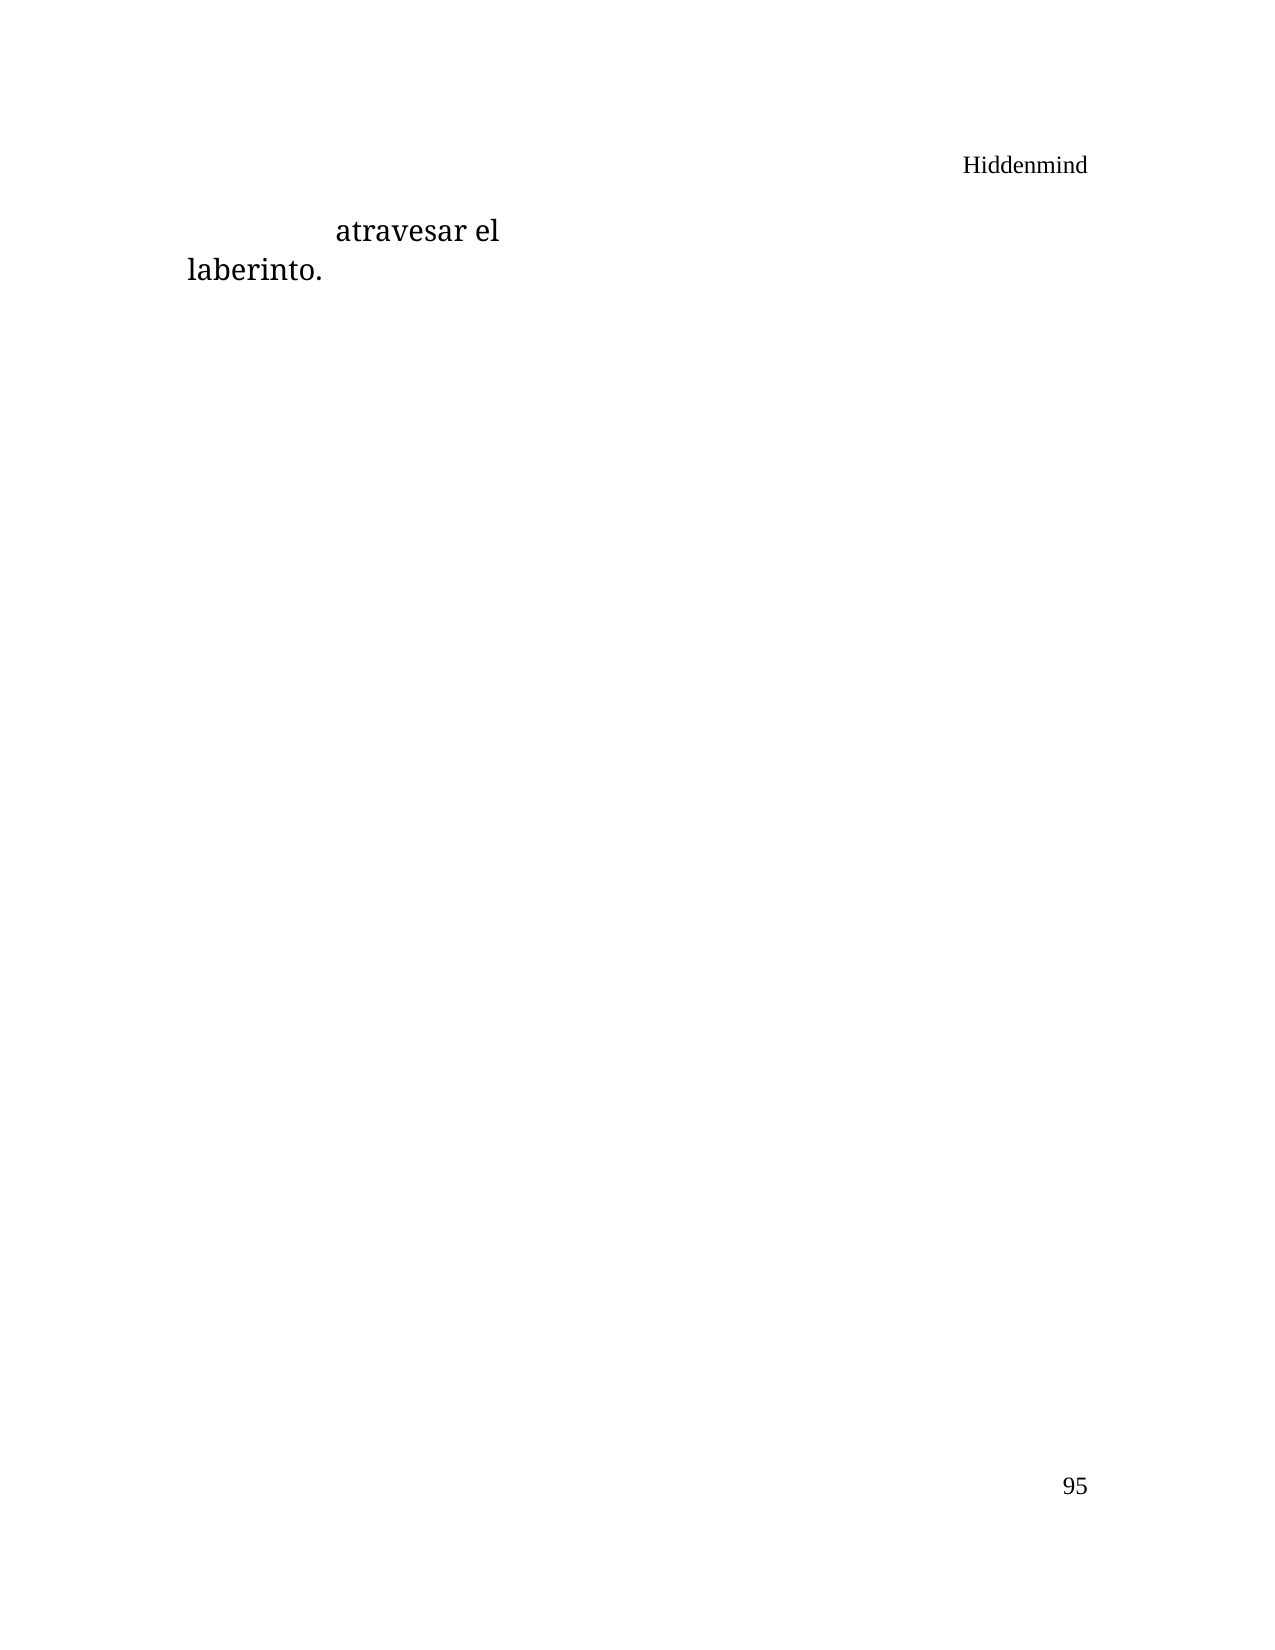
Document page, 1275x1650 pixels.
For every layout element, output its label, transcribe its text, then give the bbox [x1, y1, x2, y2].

text atravesar el laberinto. [187, 210, 622, 289]
